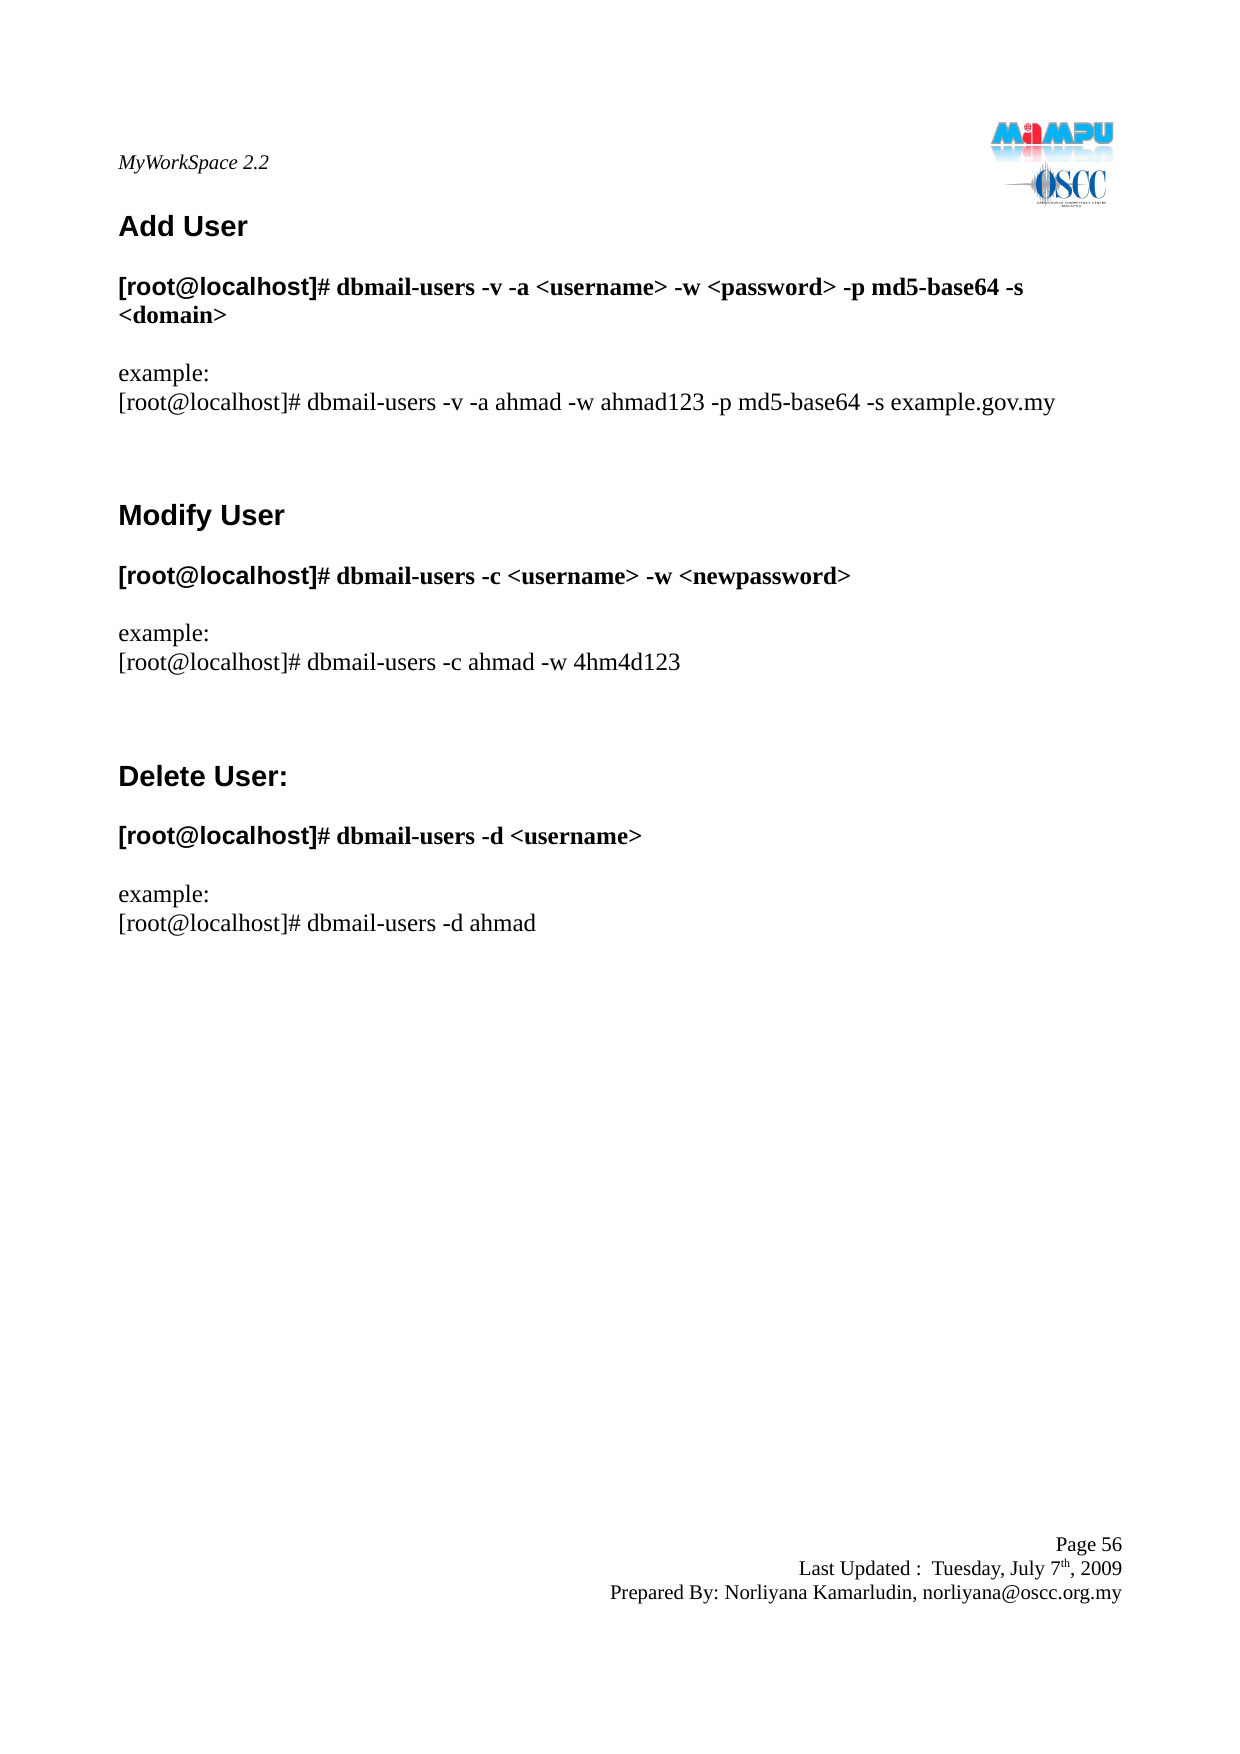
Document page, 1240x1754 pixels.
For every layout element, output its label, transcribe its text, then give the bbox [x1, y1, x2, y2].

text example: [118, 618, 1122, 647]
subtitle Modify User [118, 498, 1122, 532]
text [root@localhost]# dbmail-users -c <username> -w <newpassword> [118, 561, 1122, 590]
text [root@localhost]# dbmail-users -d <username> [118, 821, 1122, 850]
text [root@localhost]# dbmail-users -c ahmad -w 4hm4d123 [118, 647, 1122, 676]
subtitle Add User [118, 209, 1122, 242]
text [root@localhost]# dbmail-users -d ahmad [118, 908, 1122, 936]
text [root@localhost]# dbmail-users -v -a ahmad -w ahmad123 -p md5-base64 -s example.gov.my [118, 387, 1122, 416]
text [root@localhost]# dbmail-users -v -a <username> -w <password> -p md5-base64 -s <domain> [118, 272, 1122, 329]
picture [991, 106, 1114, 208]
subtitle Delete User: [118, 758, 1122, 792]
text example: [118, 879, 1122, 908]
text example: [118, 358, 1122, 387]
